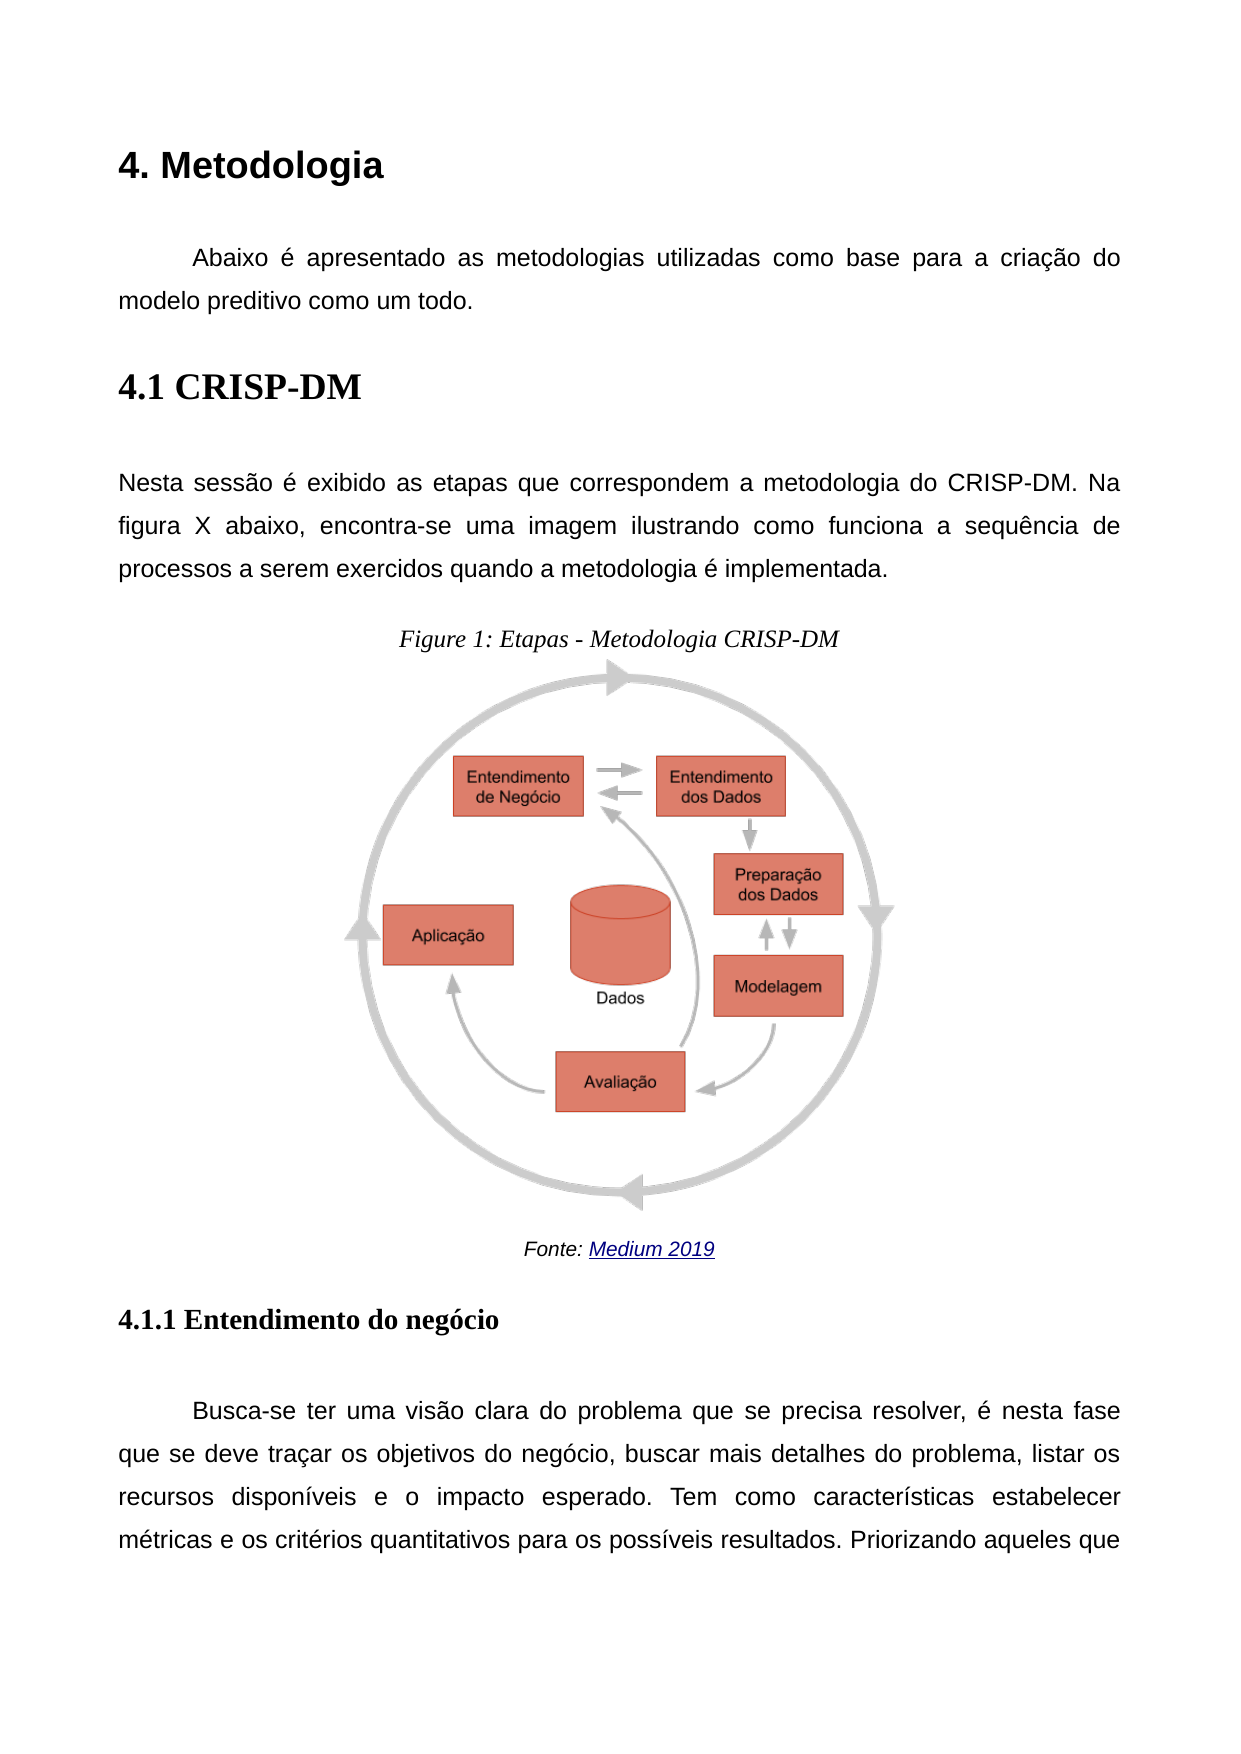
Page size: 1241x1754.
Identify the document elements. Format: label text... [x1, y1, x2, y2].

text [118, 612, 1122, 624]
subtitle 4.1 CRISP-DM [118, 364, 1122, 408]
text Figure 1: Etapas - Metodologia CRISP-DM [118, 624, 1122, 653]
subtitle 4.1.1 Entendimento do negócio [118, 1302, 1122, 1336]
text Abaixo é apresentado as metodologias utilizadas como base para a criação do modelo preditivo como um todo. [118, 243, 1122, 315]
picture [118, 653, 1123, 1218]
text Busca-se ter uma visão clara do problema que se precisa resolver, é nesta fase que se deve traçar os objetivos do negócio, buscar mais detalhes do problema, listar os recursos disponíveis e o impacto esperado. Tem como características estabelecer métricas e os critérios quantitativos para os possíveis resultados. Priorizando aqueles que [118, 1396, 1122, 1554]
text Fonte: Medium 2019 [118, 1218, 1122, 1261]
subtitle 4. Metodologia [118, 143, 1122, 230]
text Nesta sessão é exibido as etapas que correspondem a metodologia do CRISP-DM. Na figura X abaixo, encontra-se uma imagem ilustrando como funciona a sequência de processos a serem exercidos quando a metodologia é implementada. [118, 468, 1122, 583]
